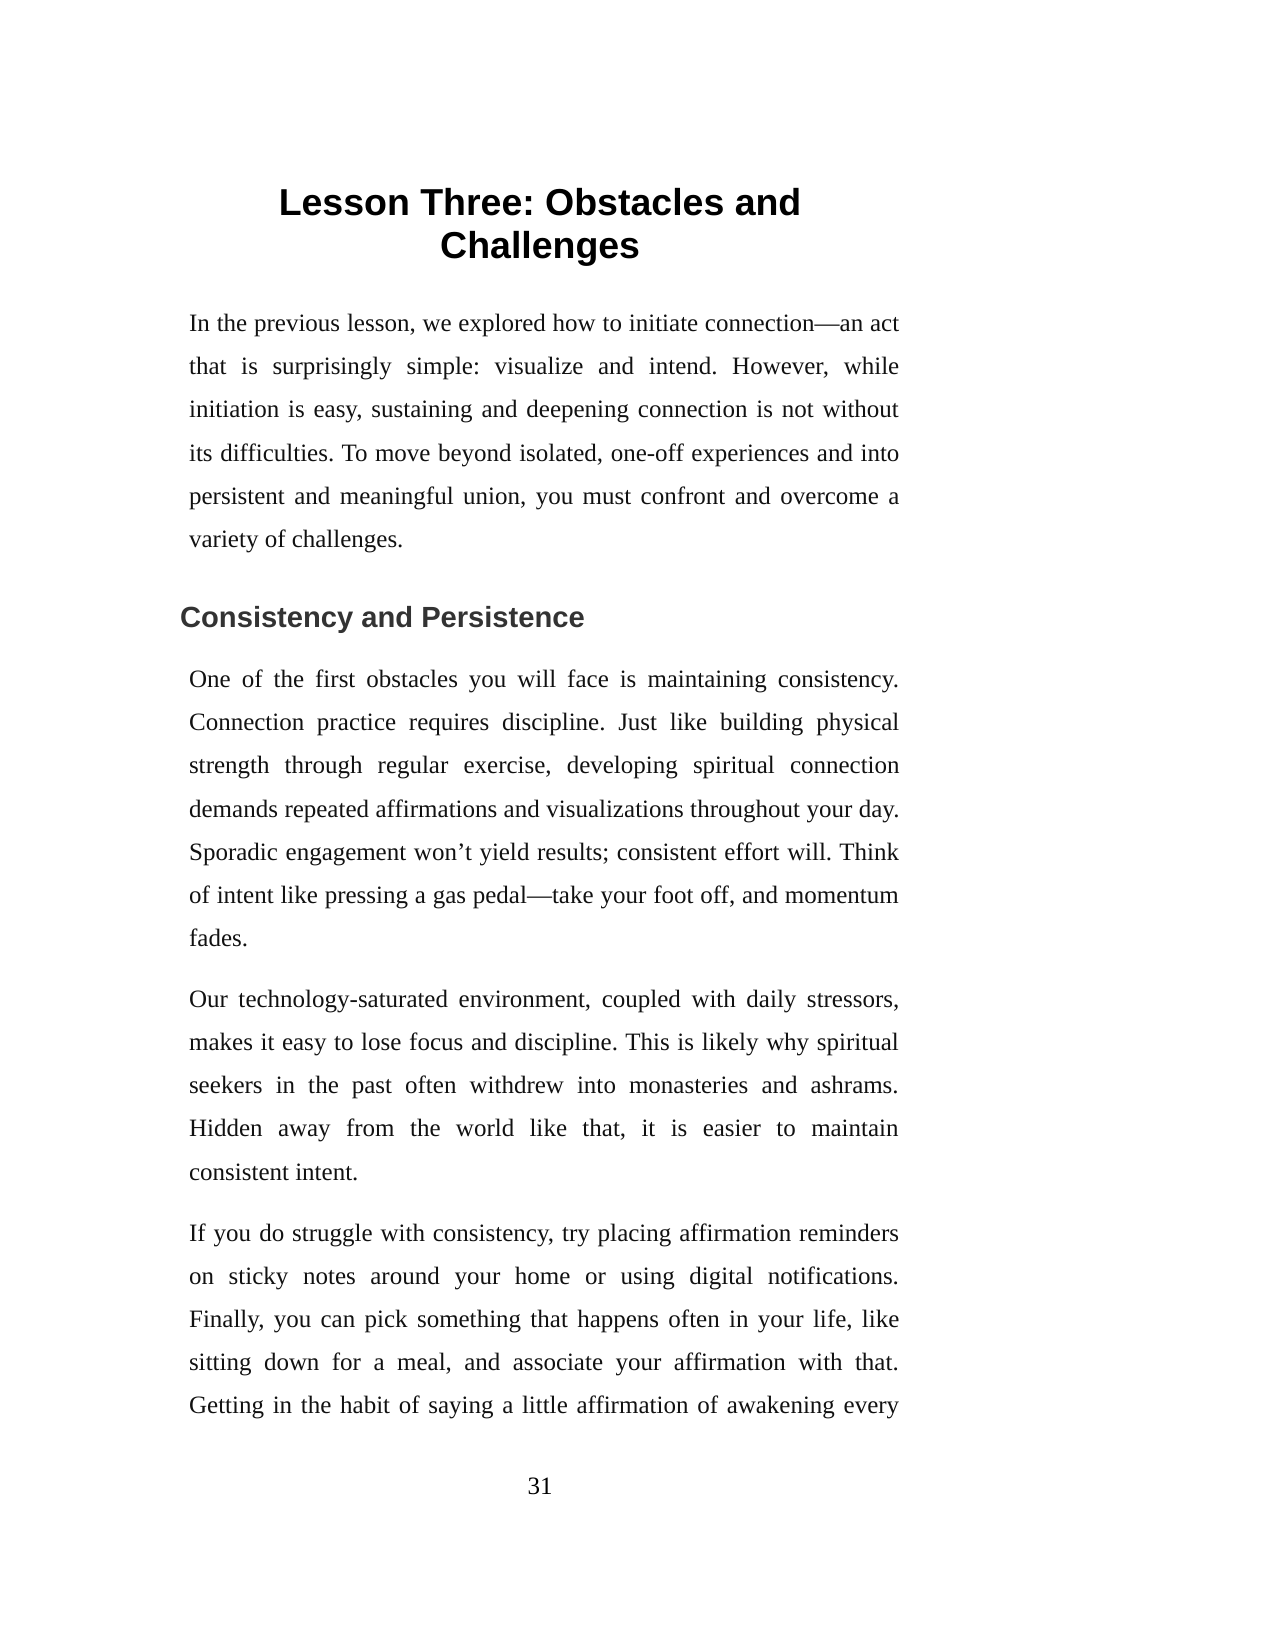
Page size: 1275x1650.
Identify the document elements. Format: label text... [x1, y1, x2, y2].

text One of the first obstacles you will face is maintaining consistency. Connection practice requires discipline. Just like building physical strength through regular exercise, developing spiritual connection demands repeated affirmations and visualizations throughout your day. Sporadic engagement won’t yield results; consistent effort will. Think of intent like pressing a gas pedal—take your foot off, and momentum fades. [189, 664, 900, 952]
text If you do struggle with consistency, try placing affirmation reminders on sticky notes around your home or using digital notifications. Finally, you can pick something that happens often in your life, like sitting down for a meal, and associate your affirmation with that. Getting in the habit of saying a little affirmation of awakening every [189, 1218, 900, 1419]
text Our technology-saturated environment, coupled with daily stressors, makes it easy to lose focus and discipline. This is likely why spiritual seekers in the past often withdrew into monasteries and ashrams. Hidden away from the world like that, it is easier to maintain consistent intent. [189, 984, 900, 1185]
subtitle Consistency and Persistence [180, 600, 900, 633]
subtitle Lesson Three: Obstacles and Challenges [180, 180, 900, 266]
text In the previous lesson, we explored how to initiate connection—an act that is surprisingly simple: visualize and intend. However, while initiation is easy, sustaining and deepening connection is not without its difficulties. To move beyond isolated, one-off experiences and into persistent and meaningful union, you must confront and overcome a variety of challenges. [189, 308, 900, 553]
